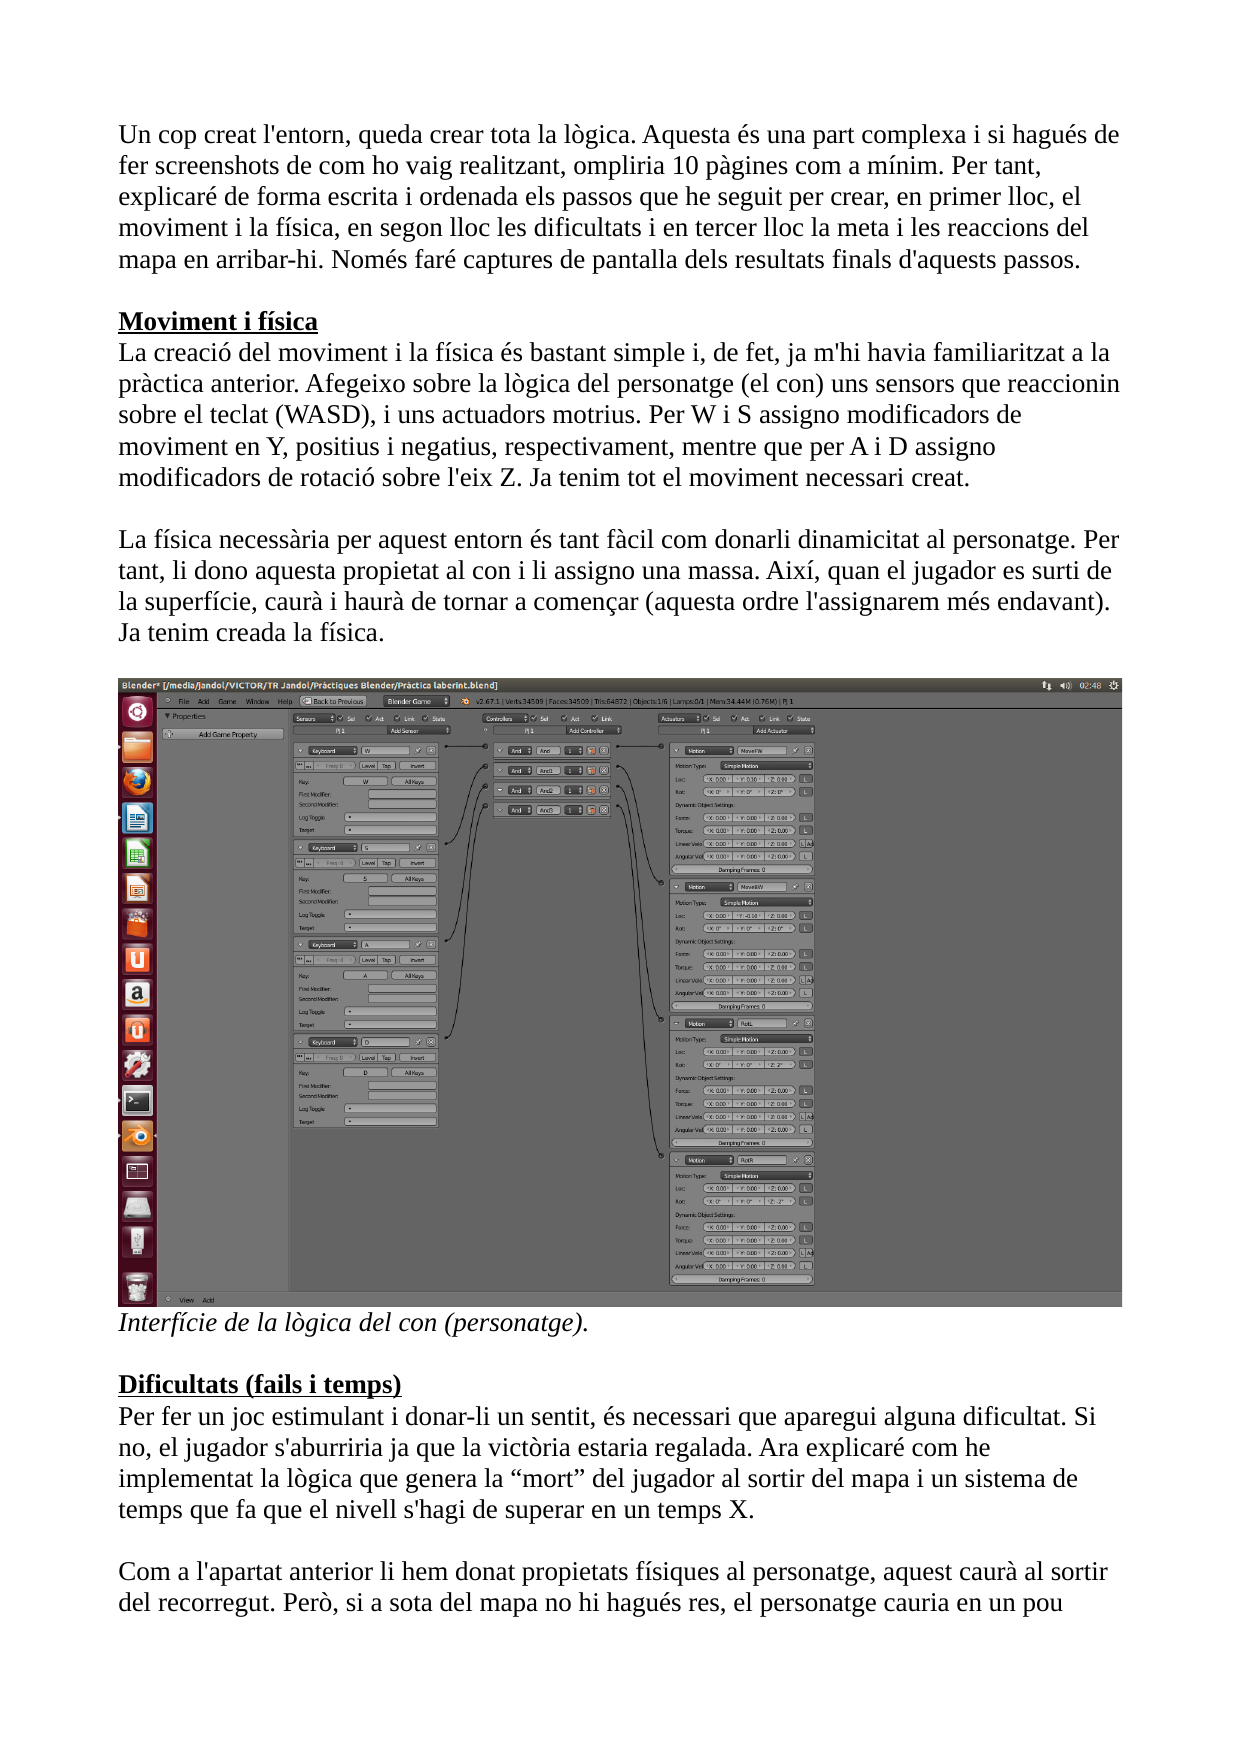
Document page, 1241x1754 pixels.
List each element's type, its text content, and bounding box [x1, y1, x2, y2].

text Un cop creat l'entorn, queda crear tota la lògica. Aquesta és una part complexa i si hagués de fer screenshots de com ho vaig realitzant, ompliria 10 pàgines com a mínim. Per tant, explicaré de forma escrita i ordenada els passos que he seguit per crear, en primer lloc, el moviment i la física, en segon lloc les dificultats i en tercer lloc la meta i les reaccions del mapa en arribar-hi. Només faré captures de pantalla dels resultats finals d'aquests passos. [118, 118, 1122, 274]
picture [118, 678, 1123, 1307]
text La creació del moviment i la física és bastant simple i, de fet, ja m'hi havia familiaritzat a la pràctica anterior. Afegeixo sobre la lògica del personatge (el con) uns sensors que reaccionin sobre el teclat (WASD), i uns actuadors motrius. Per W i S assigno modificadors de moviment en Y, positius i negatius, respectivament, mentre que per A i D assigno modificadors de rotació sobre l'eix Z. Ja tenim tot el moviment necessari creat. [118, 336, 1122, 492]
text Per fer un joc estimulant i donar-li un sentit, és necessari que aparegui alguna dificultat. Si no, el jugador s'aburriria ja que la victòria estaria regalada. Ara explicaré com he implementat la lògica que genera la “mort” del jugador al sortir del mapa i un sistema de temps que fa que el nivell s'hagi de superar en un temps X. [118, 1399, 1122, 1524]
text Interfície de la lògica del con (personatge). [118, 1307, 1122, 1337]
text Moviment i física [118, 305, 1122, 336]
text Com a l'apartat anterior li hem donat propietats físiques al personatge, aquest caurà al sortir del recorregut. Però, si a sota del mapa no hi hagués res, el personatge cauria en un pou [118, 1555, 1122, 1618]
text Dificultats (fails i temps) [118, 1368, 1122, 1399]
text La física necessària per aquest entorn és tant fàcil com donarli dinamicitat al personatge. Per tant, li dono aquesta propietat al con i li assigno una massa. Així, quan el jugador es surti de la superfície, caurà i haurà de tornar a començar (aquesta ordre l'assignarem més endavant). Ja tenim creada la física. [118, 523, 1122, 648]
